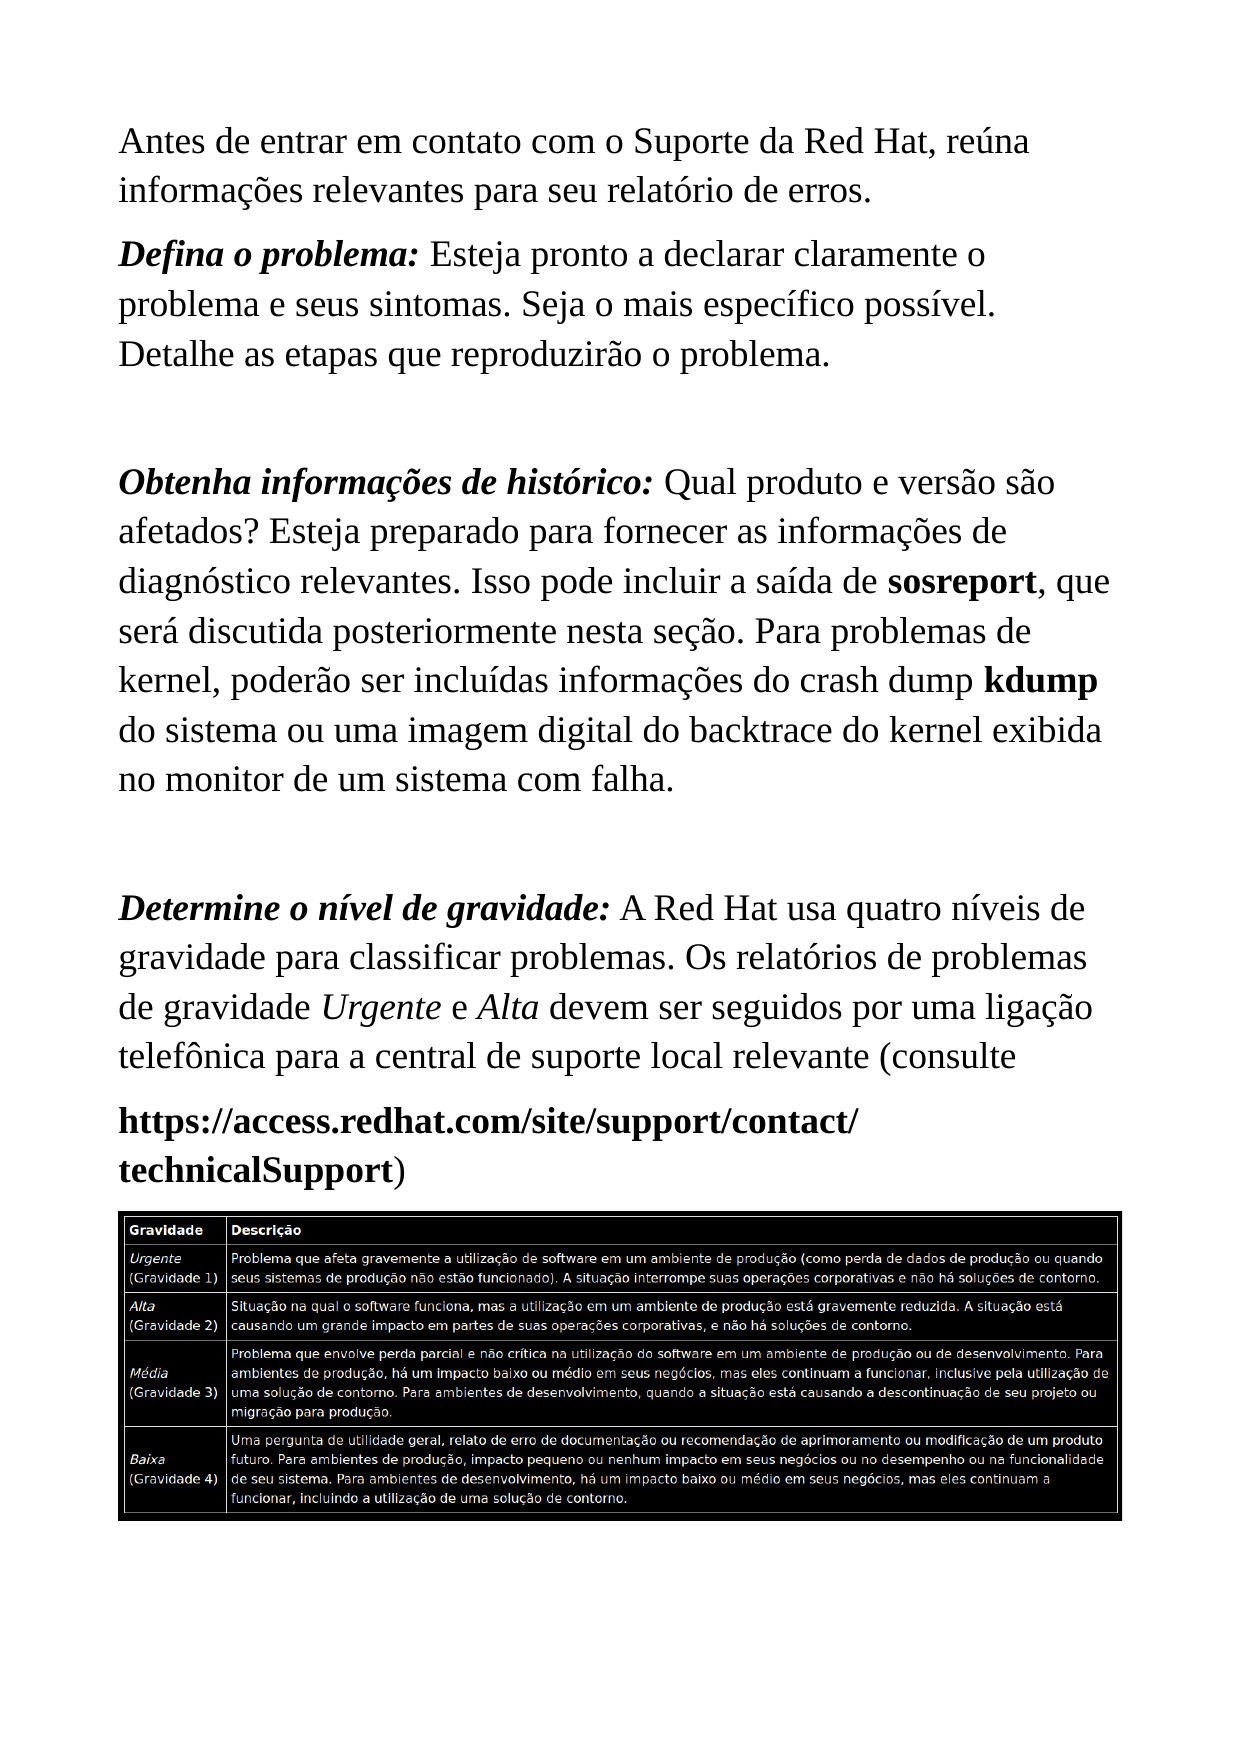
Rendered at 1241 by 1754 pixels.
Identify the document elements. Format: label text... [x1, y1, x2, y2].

text Obtenha informações de histórico: Qual produto e versão são afetados? Esteja preparado para fornecer as informações de diagnóstico relevantes. Isso pode incluir a saída de sosreport, que será discutida posteriormente nesta seção. Para problemas de kernel, poderão ser incluídas informações do crash dump kdump do sistema ou uma imagem digital do backtrace do kernel exibida no monitor de um sistema com falha. [118, 459, 1122, 800]
text Antes de entrar em contato com o Suporte da Red Hat, reúna informações relevantes para seu relatório de erros. [118, 118, 1122, 211]
text https://access.redhat.com/site/support/contact/technicalSupport) [118, 1098, 1122, 1191]
text Defina o problema: Esteja pronto a declarar claramente o problema e seus sintomas. Seja o mais específico possível. Detalhe as etapas que reproduzirão o problema. [118, 232, 1122, 374]
text Determine o nível de gravidade: A Red Hat usa quatro níveis de gravidade para classificar problemas. Os relatórios de problemas de gravidade Urgente e Alta devem ser seguidos por uma ligação telefônica para a central de suporte local relevante (consulte [118, 885, 1122, 1077]
picture [118, 1211, 1123, 1521]
